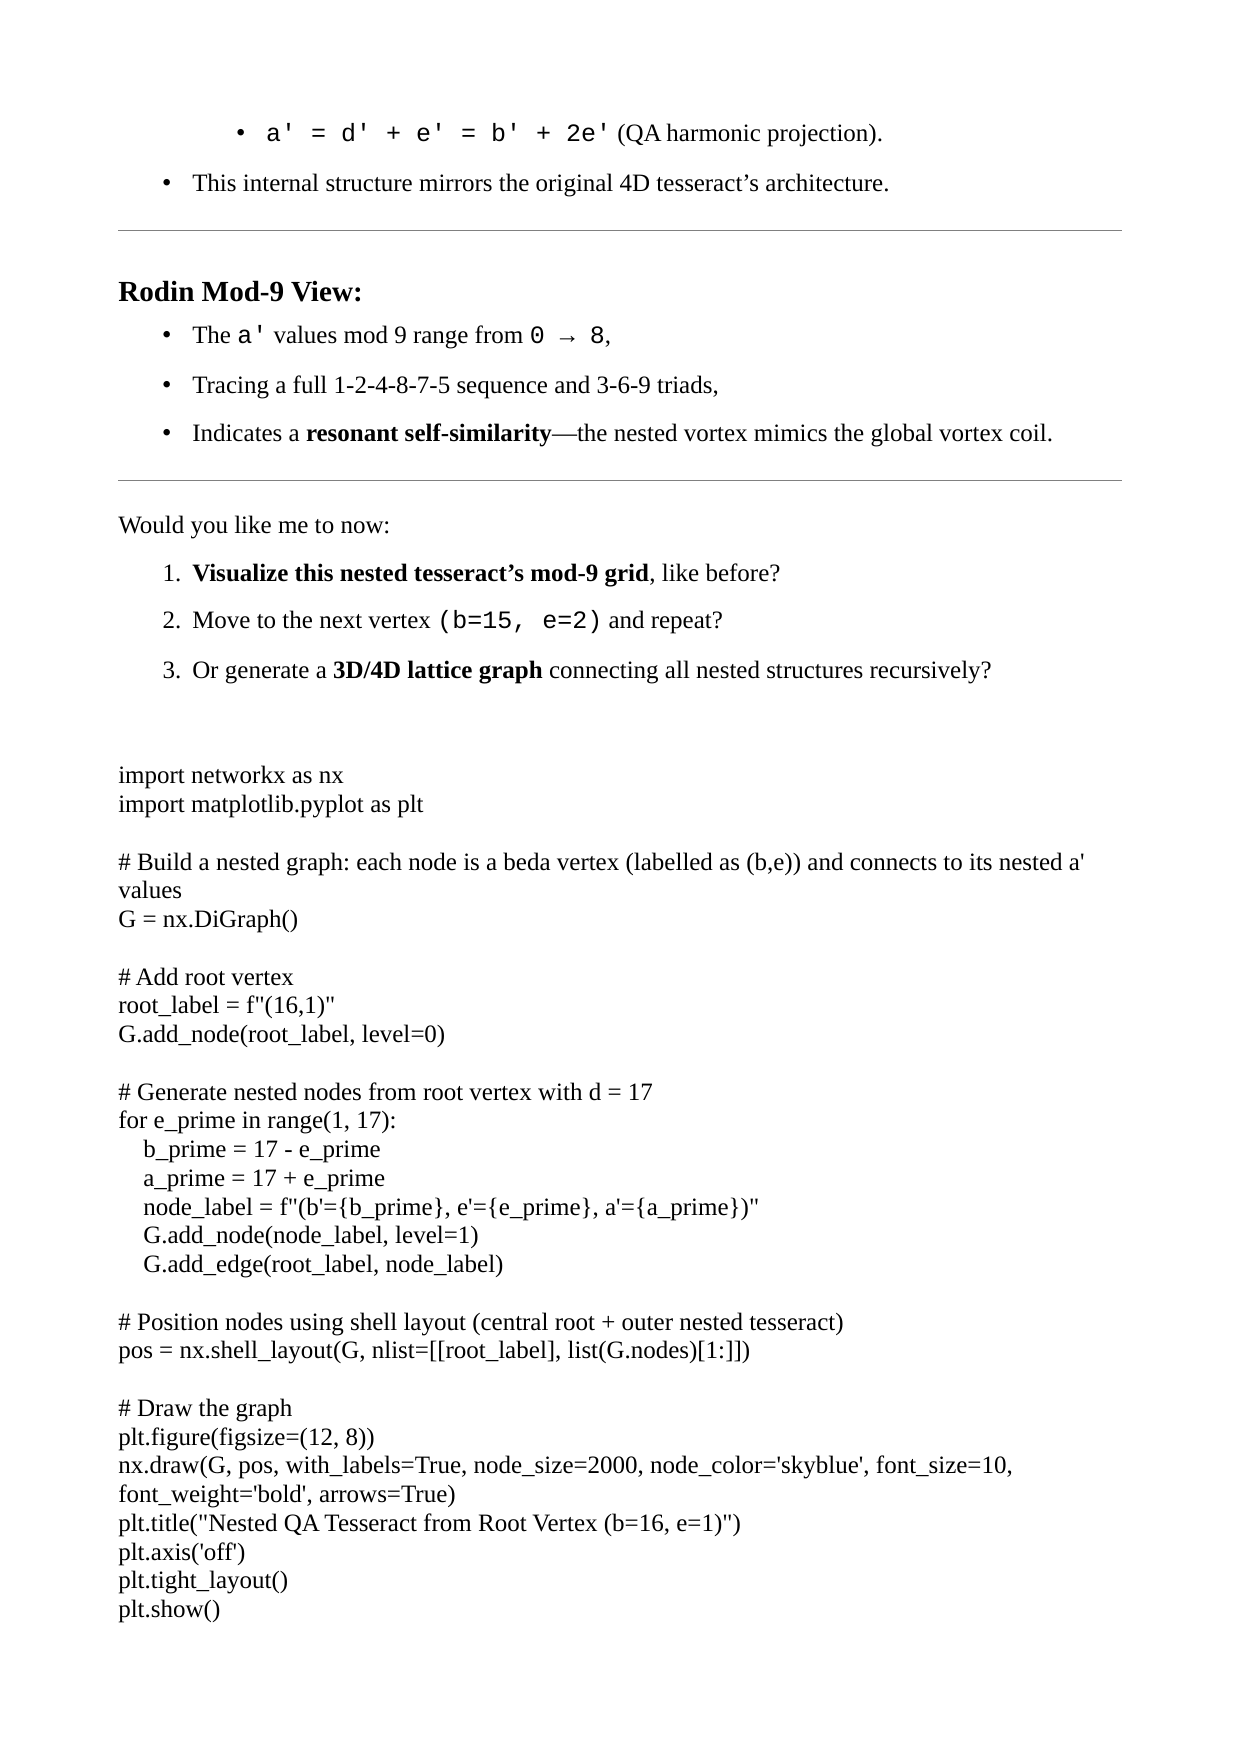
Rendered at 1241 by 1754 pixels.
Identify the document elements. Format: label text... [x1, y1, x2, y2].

text pos = nx.shell_layout(G, nlist=[[root_label], list(G.nodes)[1:]]) [118, 1335, 1122, 1364]
text import matplotlib.pyplot as plt [118, 789, 1122, 818]
list Or generate a 3D/4D lattice graph connecting all nested structures recursively? [162, 655, 1122, 684]
list Move to the next vertex (b=15, e=2) and repeat? [162, 605, 1122, 636]
text plt.tight_layout() [118, 1565, 1122, 1594]
text nx.draw(G, pos, with_labels=True, node_size=2000, node_color='skyblue', font_size=10, font_weight='bold', arrows=True) [118, 1450, 1122, 1508]
text for e_prime in range(1, 17): [118, 1105, 1122, 1134]
text a_prime = 17 + e_prime [118, 1163, 1122, 1192]
text import networkx as nx [118, 760, 1122, 789]
list Visualize this nested tesseract’s mod-9 grid, like before? [162, 558, 1122, 586]
text Would you like me to now: [118, 510, 1122, 539]
list Indicates a resonant self-similarity—the nested vortex mimics the global vortex coil. [162, 418, 1122, 447]
text plt.axis('off') [118, 1537, 1122, 1565]
text G = nx.DiGraph() [118, 904, 1122, 933]
text # Generate nested nodes from root vertex with d = 17 [118, 1077, 1122, 1105]
text plt.title("Nested QA Tesseract from Root Vertex (b=16, e=1)") [118, 1508, 1122, 1537]
text # Build a nested graph: each node is a beda vertex (labelled as (b,e)) and connects to its nested a' values [118, 847, 1122, 904]
text node_label = f"(b'={b_prime}, e'={e_prime}, a'={a_prime})" [118, 1192, 1122, 1220]
text G.add_node(node_label, level=1) [118, 1220, 1122, 1249]
text G.add_edge(root_label, node_label) [118, 1249, 1122, 1278]
text b_prime = 17 - e_prime [118, 1134, 1122, 1163]
list The a′ values mod 9 range from 0 → 8, [162, 321, 1122, 351]
list a′ = d′ + e′ = b′ + 2e′ (QA harmonic projection). [236, 118, 1122, 149]
list This internal structure mirrors the original 4D tesseract’s architecture. [162, 168, 1122, 197]
text # Position nodes using shell layout (central root + outer nested tesseract) [118, 1307, 1122, 1335]
subtitle Rodin Mod-9 View: [118, 274, 1122, 308]
text G.add_node(root_label, level=0) [118, 1019, 1122, 1048]
list Tracing a full 1-2-4-8-7-5 sequence and 3-6-9 triads, [162, 371, 1122, 399]
text root_label = f"(16,1)" [118, 990, 1122, 1019]
text plt.figure(figsize=(12, 8)) [118, 1422, 1122, 1450]
text # Draw the graph [118, 1393, 1122, 1422]
text # Add root vertex [118, 962, 1122, 990]
text plt.show() [118, 1594, 1122, 1623]
